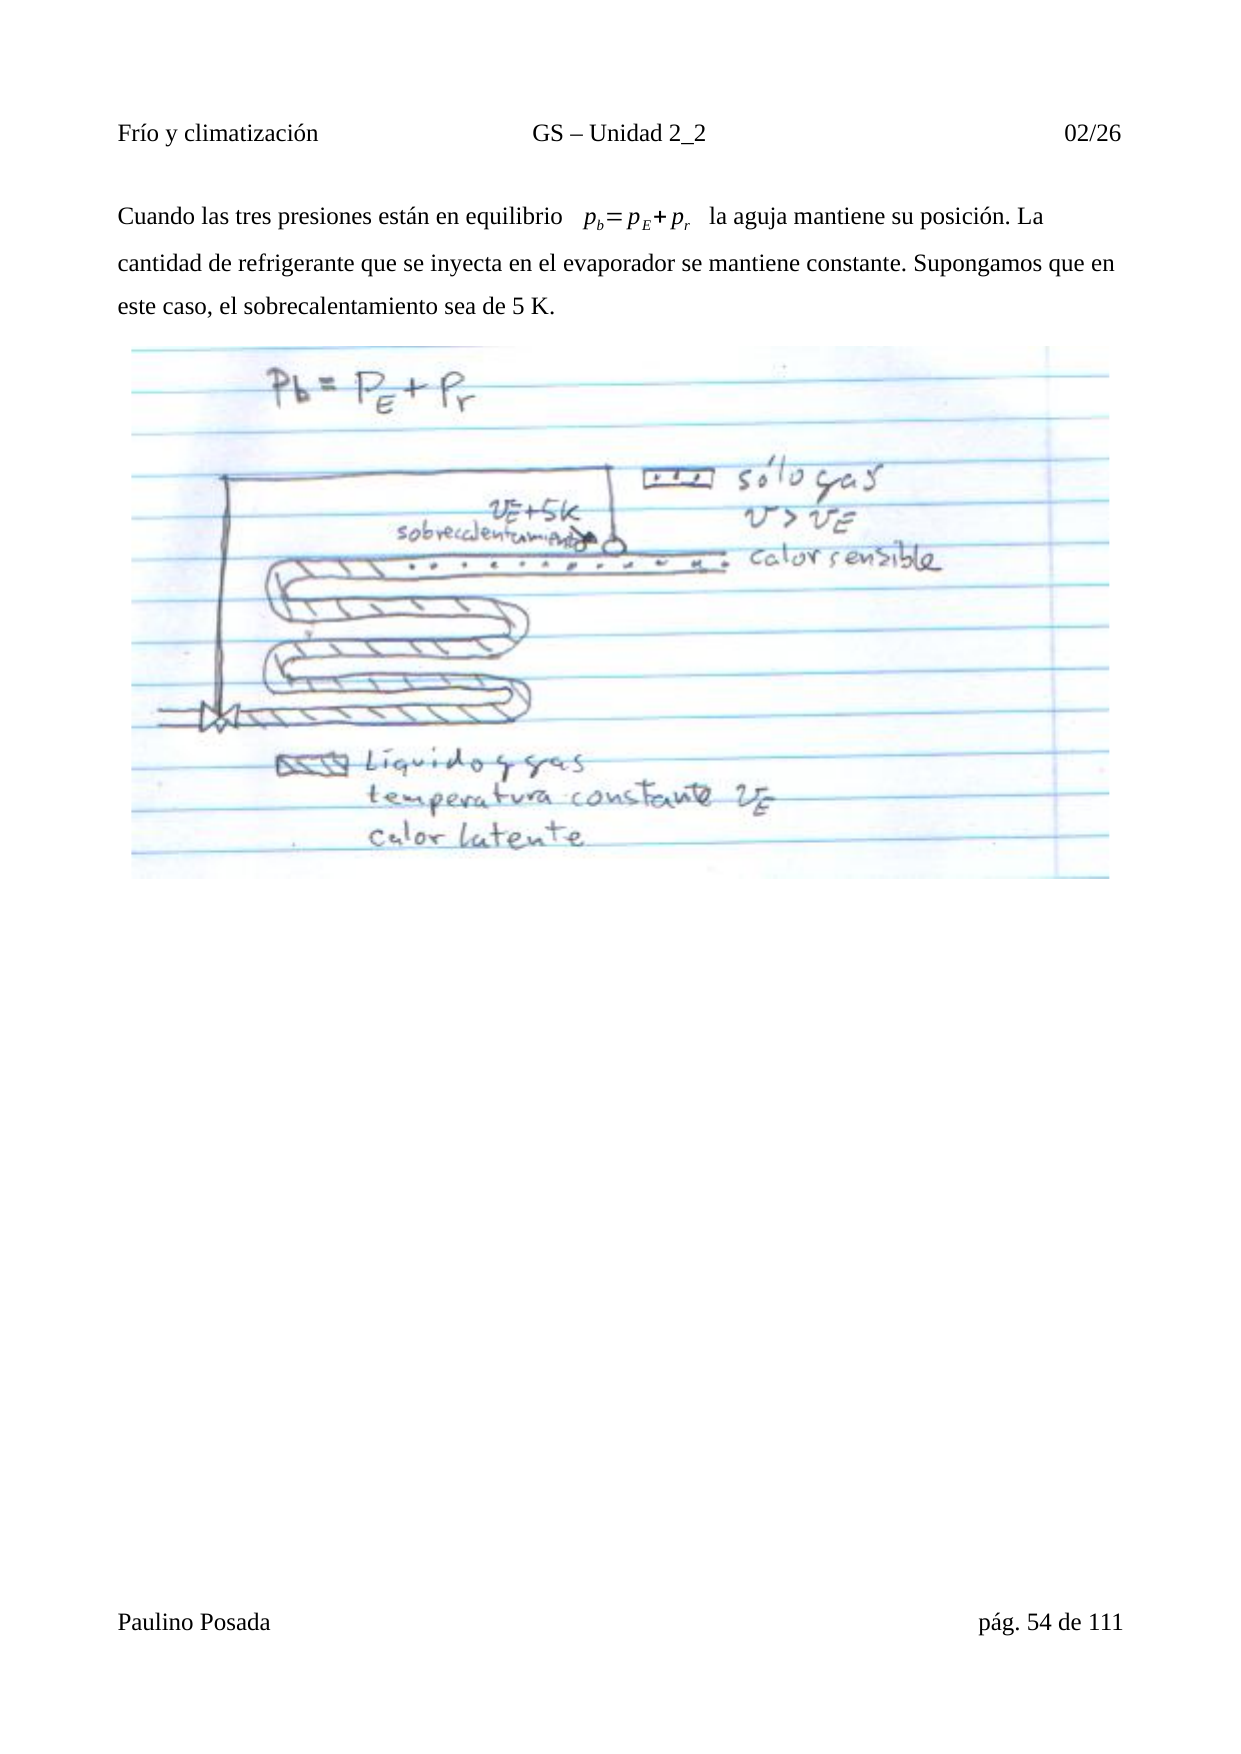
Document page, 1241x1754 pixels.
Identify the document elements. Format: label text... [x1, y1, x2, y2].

text Cuando las tres presiones están en equilibriola aguja mantiene su posición. La cantidad de refrigerante que se inyecta en el evaporador se mantiene constante. Supongamos que en este caso, el sobrecalentamiento sea de 5 K. [117, 201, 1123, 320]
picture [131, 346, 1110, 879]
